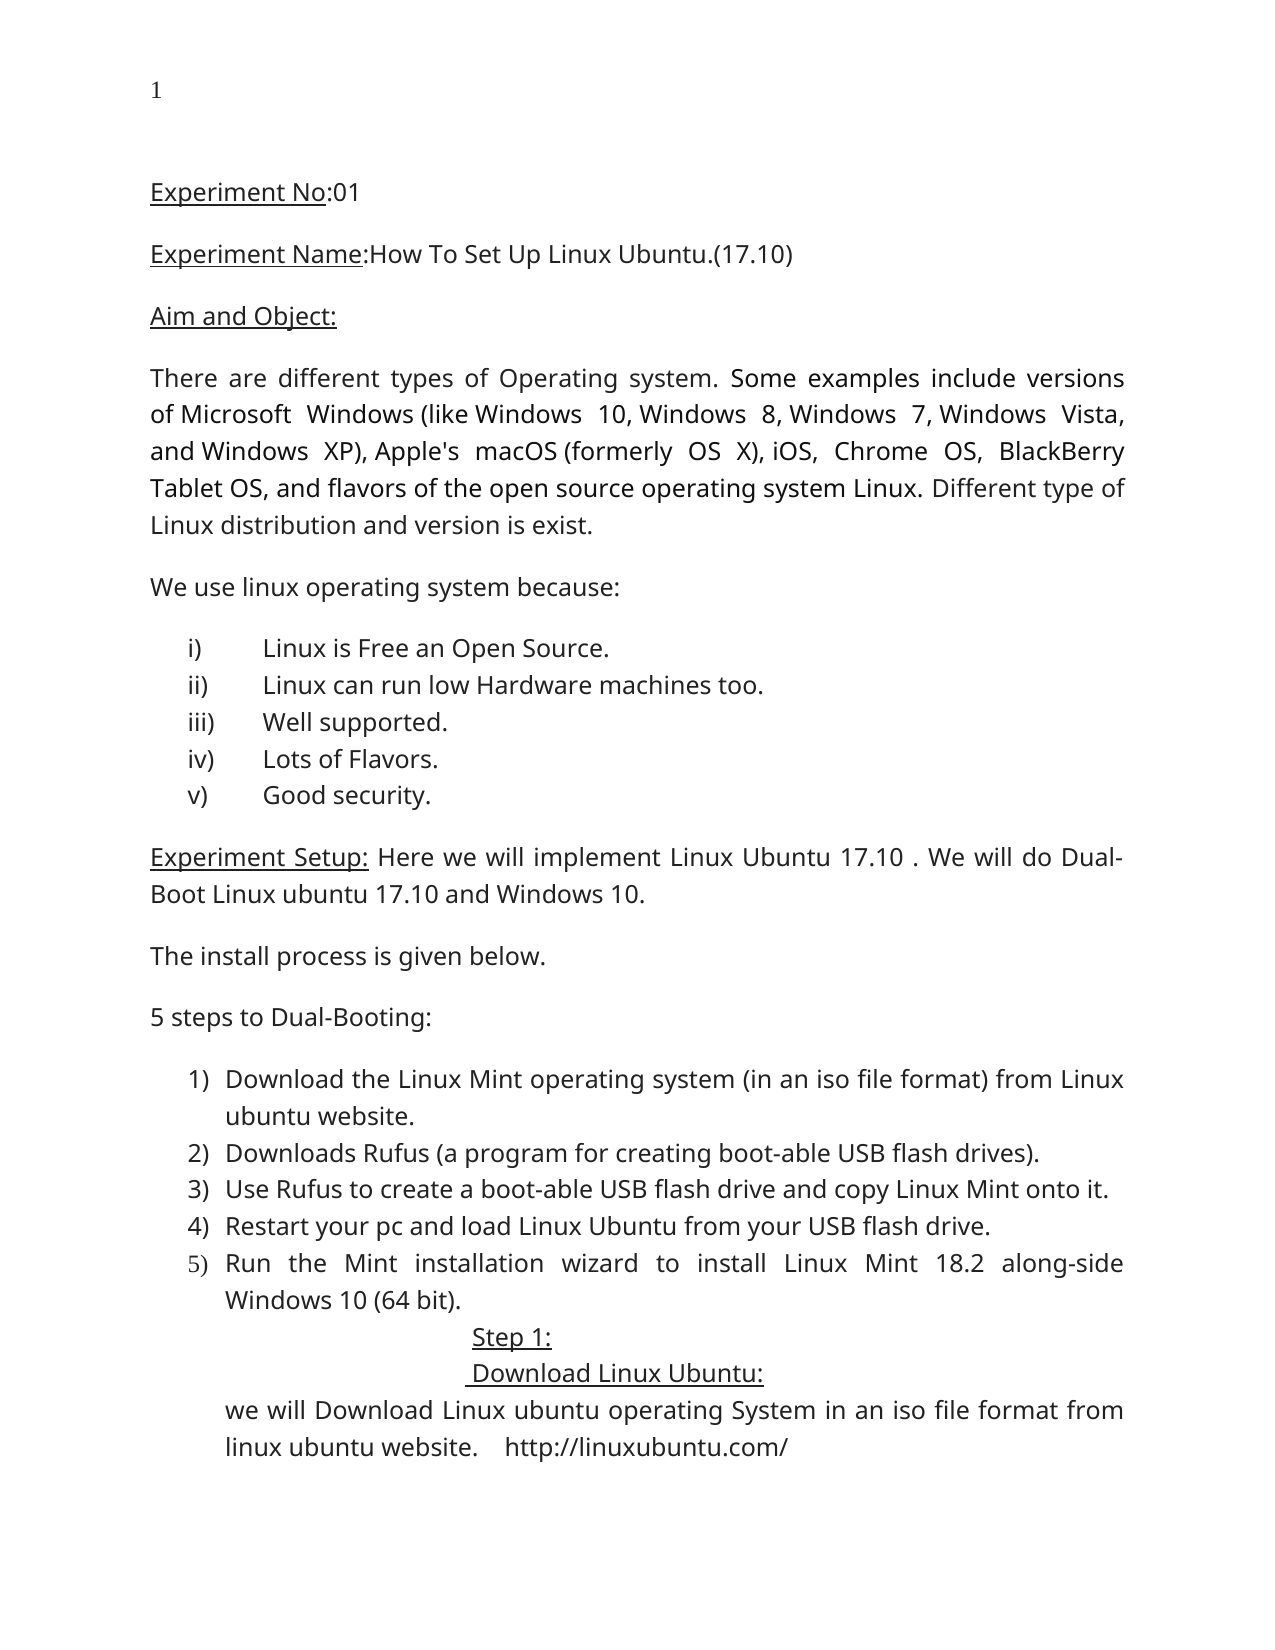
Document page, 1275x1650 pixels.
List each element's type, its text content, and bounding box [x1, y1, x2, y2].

list Well supported. [187, 704, 1125, 738]
list Download the Linux Mint operating system (in an iso file format) from Linux ubuntu website. [187, 1062, 1125, 1133]
text Experiment Name:How To Set Up Linux Ubuntu.(17.10) [150, 237, 1125, 271]
list Downloads Rufus (a program for creating boot-able USB flash drives). [187, 1135, 1125, 1169]
text We use linux operating system because: [150, 569, 1125, 603]
text The install process is given below. [150, 938, 1125, 972]
text Experiment No:01 [150, 175, 1125, 209]
text There are different types of Operating system. Some examples include versions of Microsoft Windows (like Windows 10, Windows 8, Windows 7, Windows Vista, and Windows XP), Apple's macOS (formerly OS X), iOS, Chrome OS, BlackBerry Tablet OS, and flavors of the open source operating system Linux. Different type of Linux distribution and version is exist. [150, 360, 1125, 541]
list Restart your pc and load Linux Ubuntu from your USB flash drive. [187, 1209, 1125, 1243]
text Aim and Object: [150, 298, 1125, 333]
list we will Download Linux ubuntu operating System in an iso file format from linux ubuntu website. http://linuxubuntu.com/ [225, 1393, 1125, 1464]
text 5 steps to Dual-Booting: [150, 1000, 1125, 1034]
list Use Rufus to create a boot-able USB flash drive and copy Linux Mint onto it. [187, 1172, 1125, 1206]
list Good security. [187, 778, 1125, 812]
list Linux is Free an Open Source. [187, 631, 1125, 665]
list Step 1: [225, 1319, 1125, 1353]
list Lots of Flavors. [187, 741, 1125, 775]
list Download Linux Ubuntu: [225, 1356, 1125, 1390]
list Linux can run low Hardware machines too. [187, 668, 1125, 702]
list Run the Mint installation wizard to install Linux Mint 18.2 along-side Windows 10 (64 bit). [187, 1246, 1125, 1317]
text Experiment Setup: Here we will implement Linux Ubuntu 17.10 . We will do Dual-Boot Linux ubuntu 17.10 and Windows 10. [150, 840, 1125, 911]
